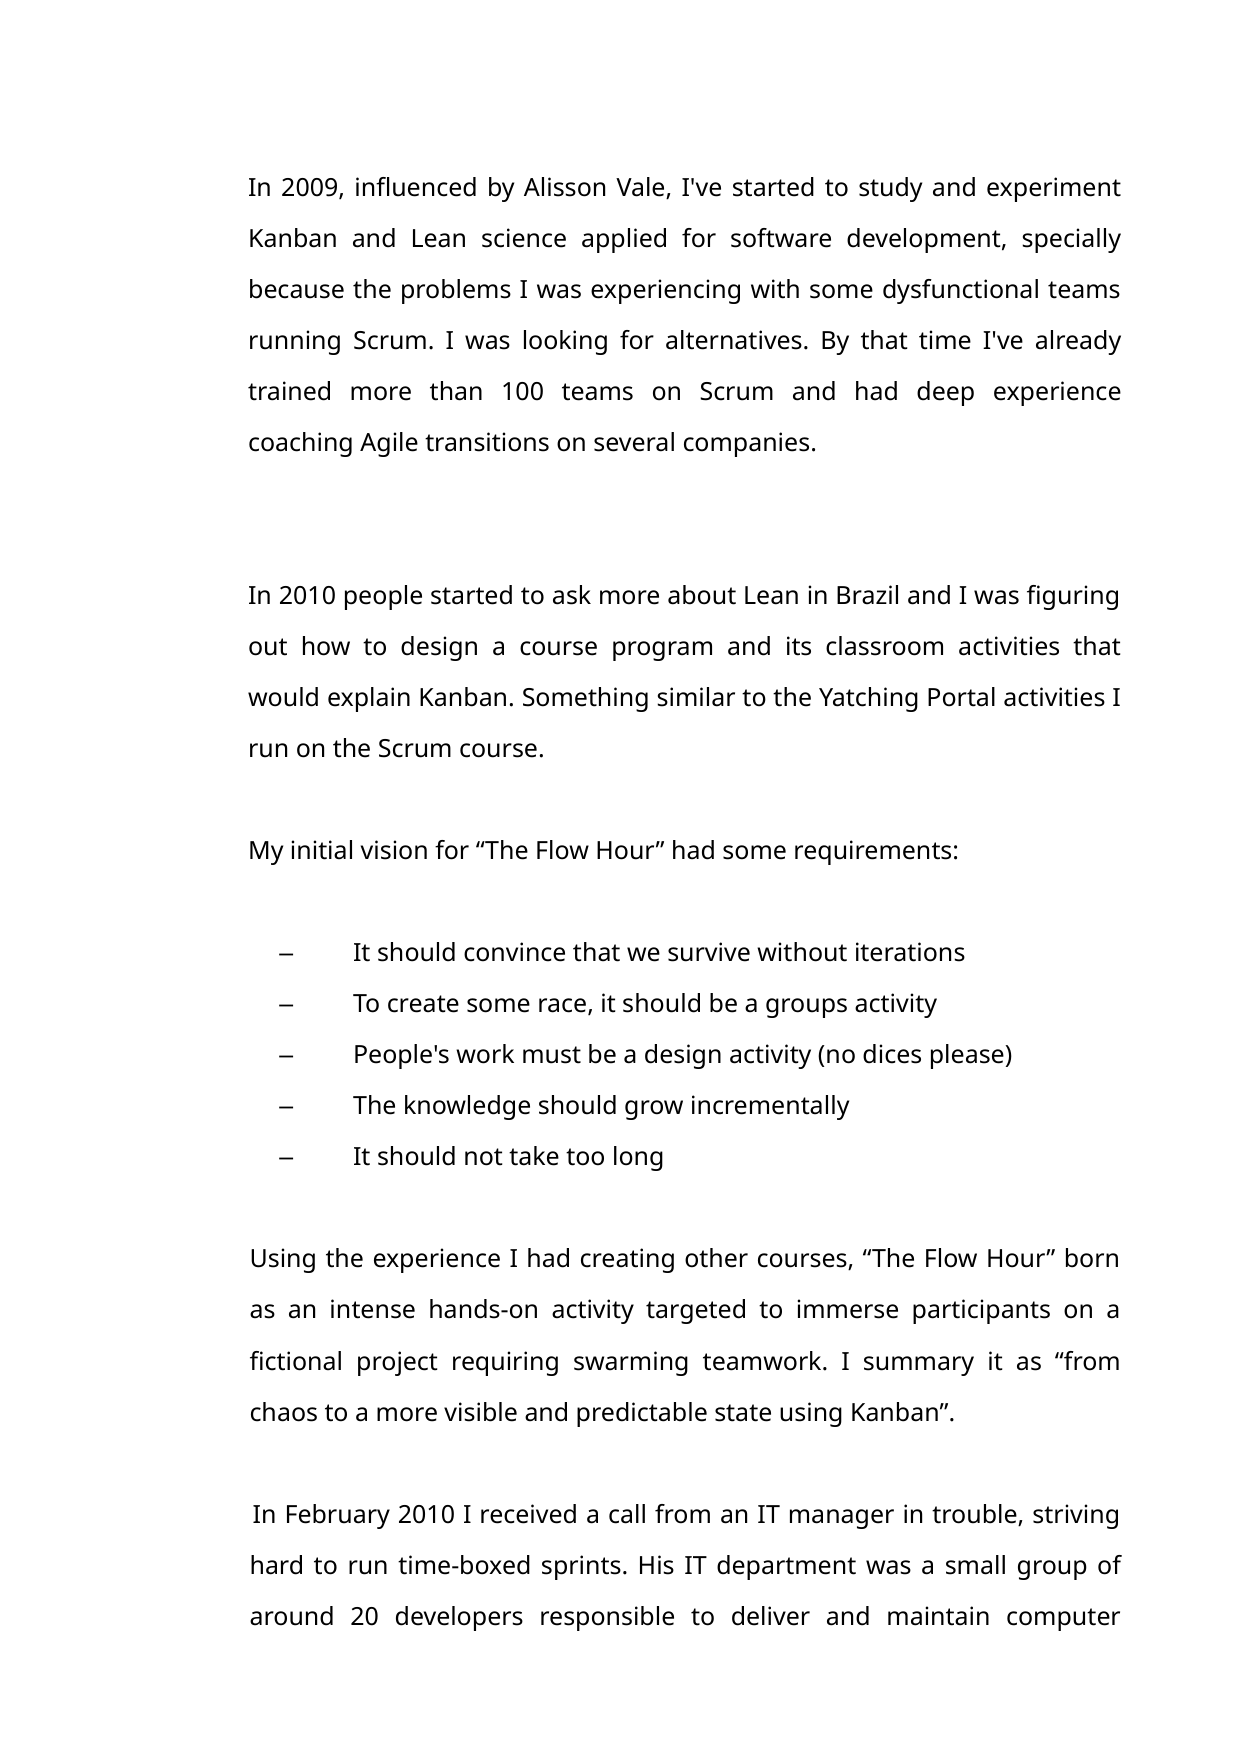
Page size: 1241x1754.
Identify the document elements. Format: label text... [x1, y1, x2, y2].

list It should convince that we survive without iterations [279, 935, 1122, 969]
text My initial vision for “The Flow Hour” had some requirements: [248, 833, 1122, 867]
text In February 2010 I received a call from an IT manager in trouble, striving hard to run time-boxed sprints. His IT department was a small group of around 20 developers responsible to deliver and maintain computer [249, 1496, 1122, 1632]
list To create some race, it should be a groups activity [279, 986, 1122, 1020]
text In 2010 people started to ask more about Lean in Brazil and I was figuring out how to design a course program and its classroom activities that would explain Kanban. Something similar to the Yatching Portal activities I run on the Scrum course. [248, 577, 1122, 765]
text In 2009, influenced by Alisson Vale, I've started to study and experiment Kanban and Lean science applied for software development, specially because the problems I was experiencing with some dysfunctional teams running Scrum. I was looking for alternatives. By that time I've already trained more than 100 teams on Scrum and had deep experience coaching Agile transitions on several companies. [248, 169, 1122, 458]
list It should not take too long [279, 1139, 1122, 1173]
list People's work must be a design activity (no dices please) [279, 1037, 1122, 1071]
list The knowledge should grow incrementally [279, 1088, 1122, 1122]
list Using the experience I had creating other courses, “The Flow Hour” born as an intense hands-on activity targeted to immerse participants on a fictional project requiring swarming teamwork. I summary it as “from chaos to a more visible and predictable state using Kanban”. [249, 1241, 1122, 1428]
